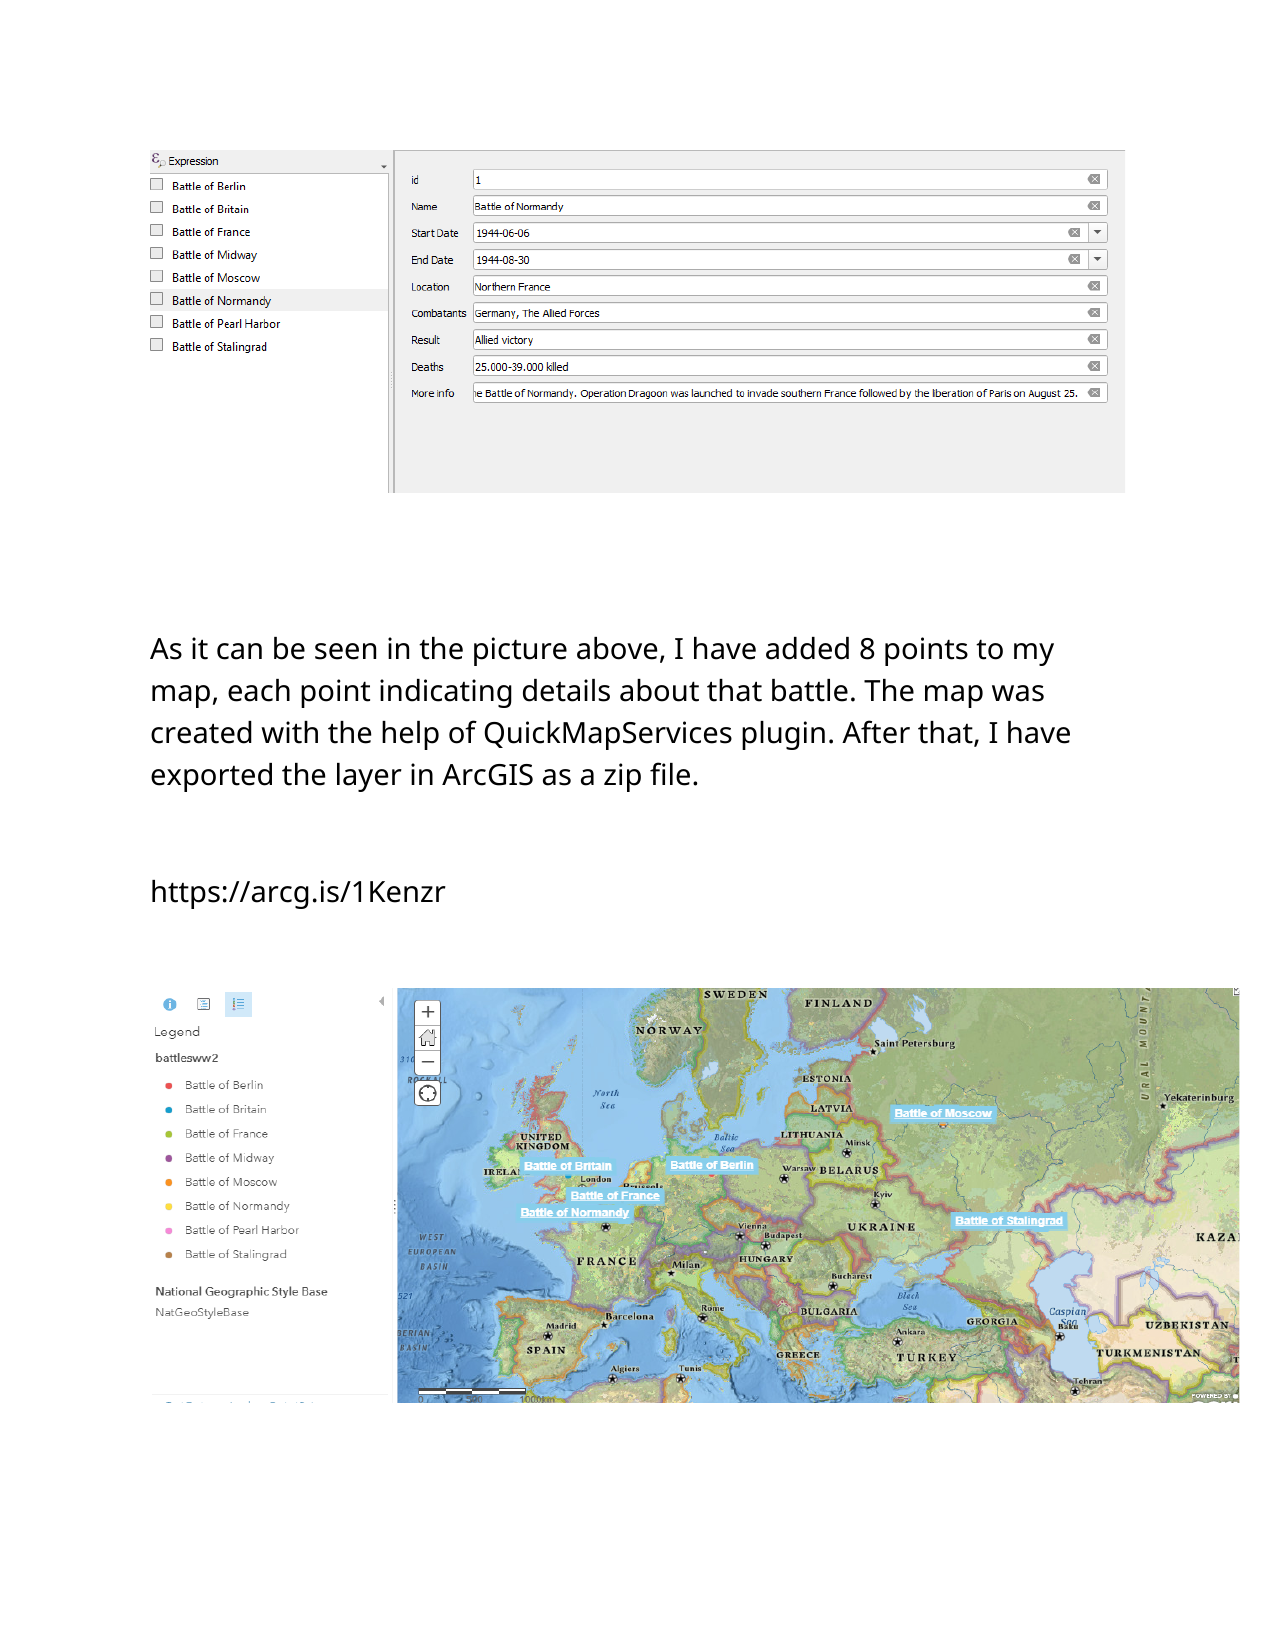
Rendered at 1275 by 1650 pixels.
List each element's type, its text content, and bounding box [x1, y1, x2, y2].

text As it can be seen in the picture above, I have added 8 points to my map, each point indicating details about that battle. The map was created with the help of QuickMapServices plugin. After that, I have exported the layer in ArcGIS as a zip file. [150, 628, 1125, 794]
text https://arcg.is/1Kenzr [150, 872, 1125, 911]
